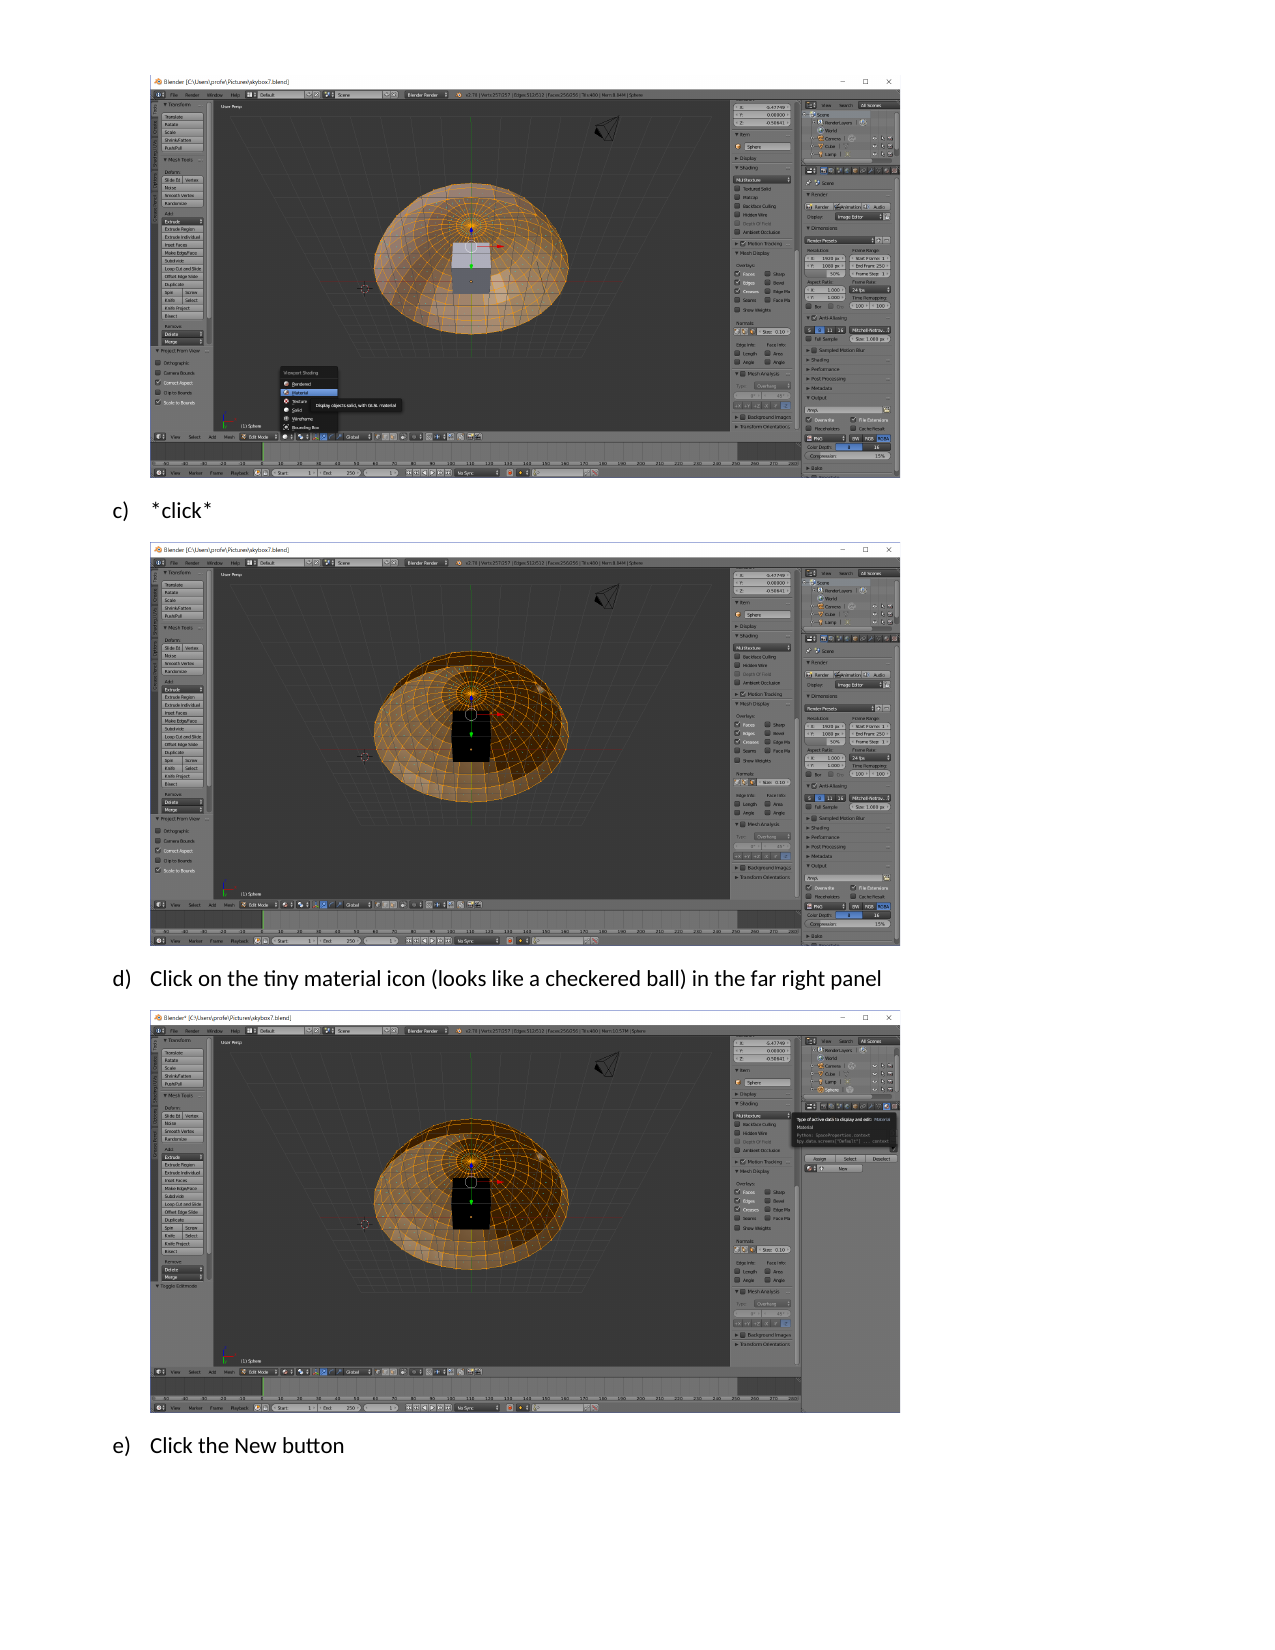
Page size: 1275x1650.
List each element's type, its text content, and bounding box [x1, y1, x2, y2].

list *click* [112, 496, 1200, 524]
list Click the New button [112, 1432, 1200, 1459]
list Click on the tiny material icon (looks like a checkered ball) in the far right panel [112, 964, 1200, 992]
